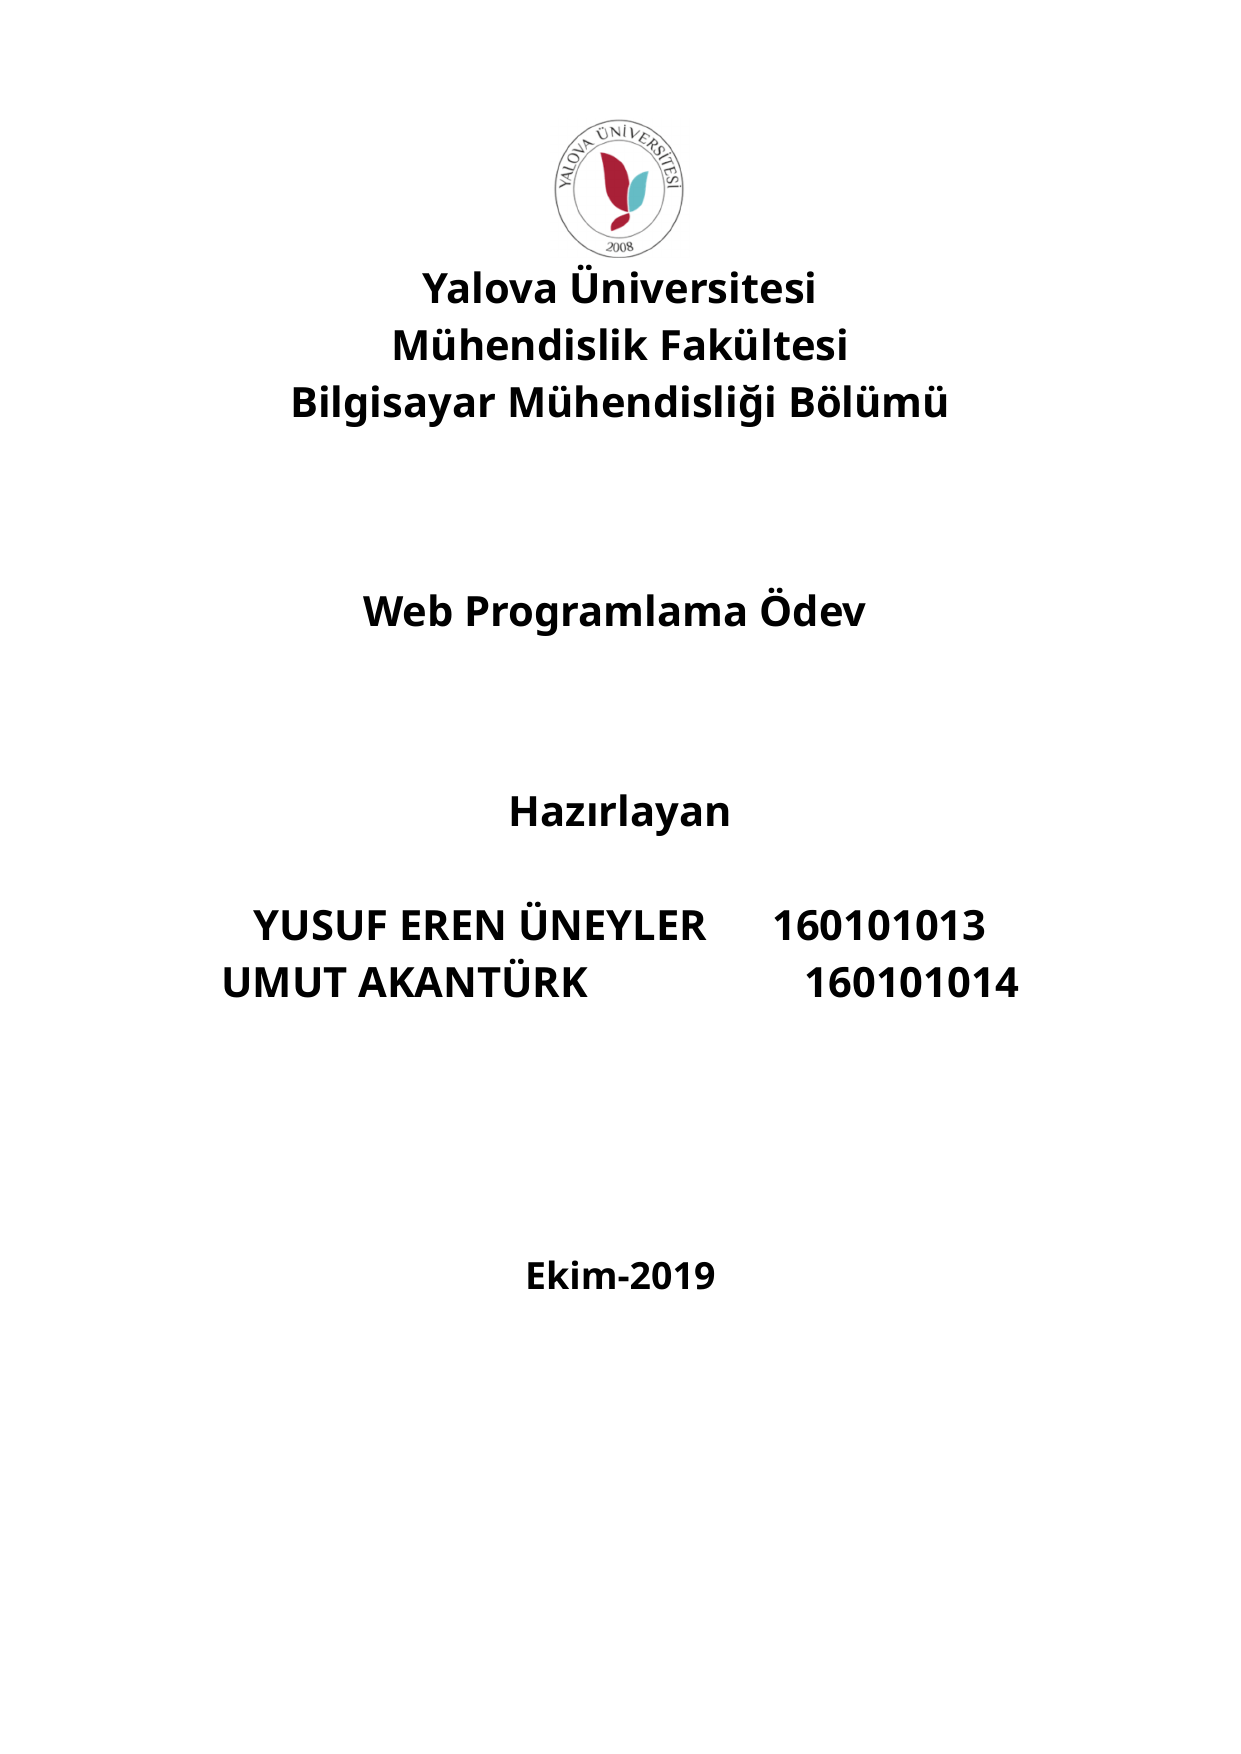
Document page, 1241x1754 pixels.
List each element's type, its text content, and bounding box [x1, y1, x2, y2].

text Mühendislik Fakültesi [118, 316, 1122, 372]
text Hazırlayan [118, 782, 1122, 839]
text Web Programlama Ödev [118, 582, 1122, 638]
text Yalova Üniversitesi [118, 259, 1122, 316]
picture [549, 118, 690, 258]
text YUSUF EREN ÜNEYLER 160101013 [118, 896, 1122, 953]
text UMUT AKANTÜRK 160101014 [118, 953, 1122, 1009]
text Bilgisayar Mühendisliği Bölümü [118, 372, 1122, 429]
text Ekim-2019 [118, 1249, 1122, 1300]
